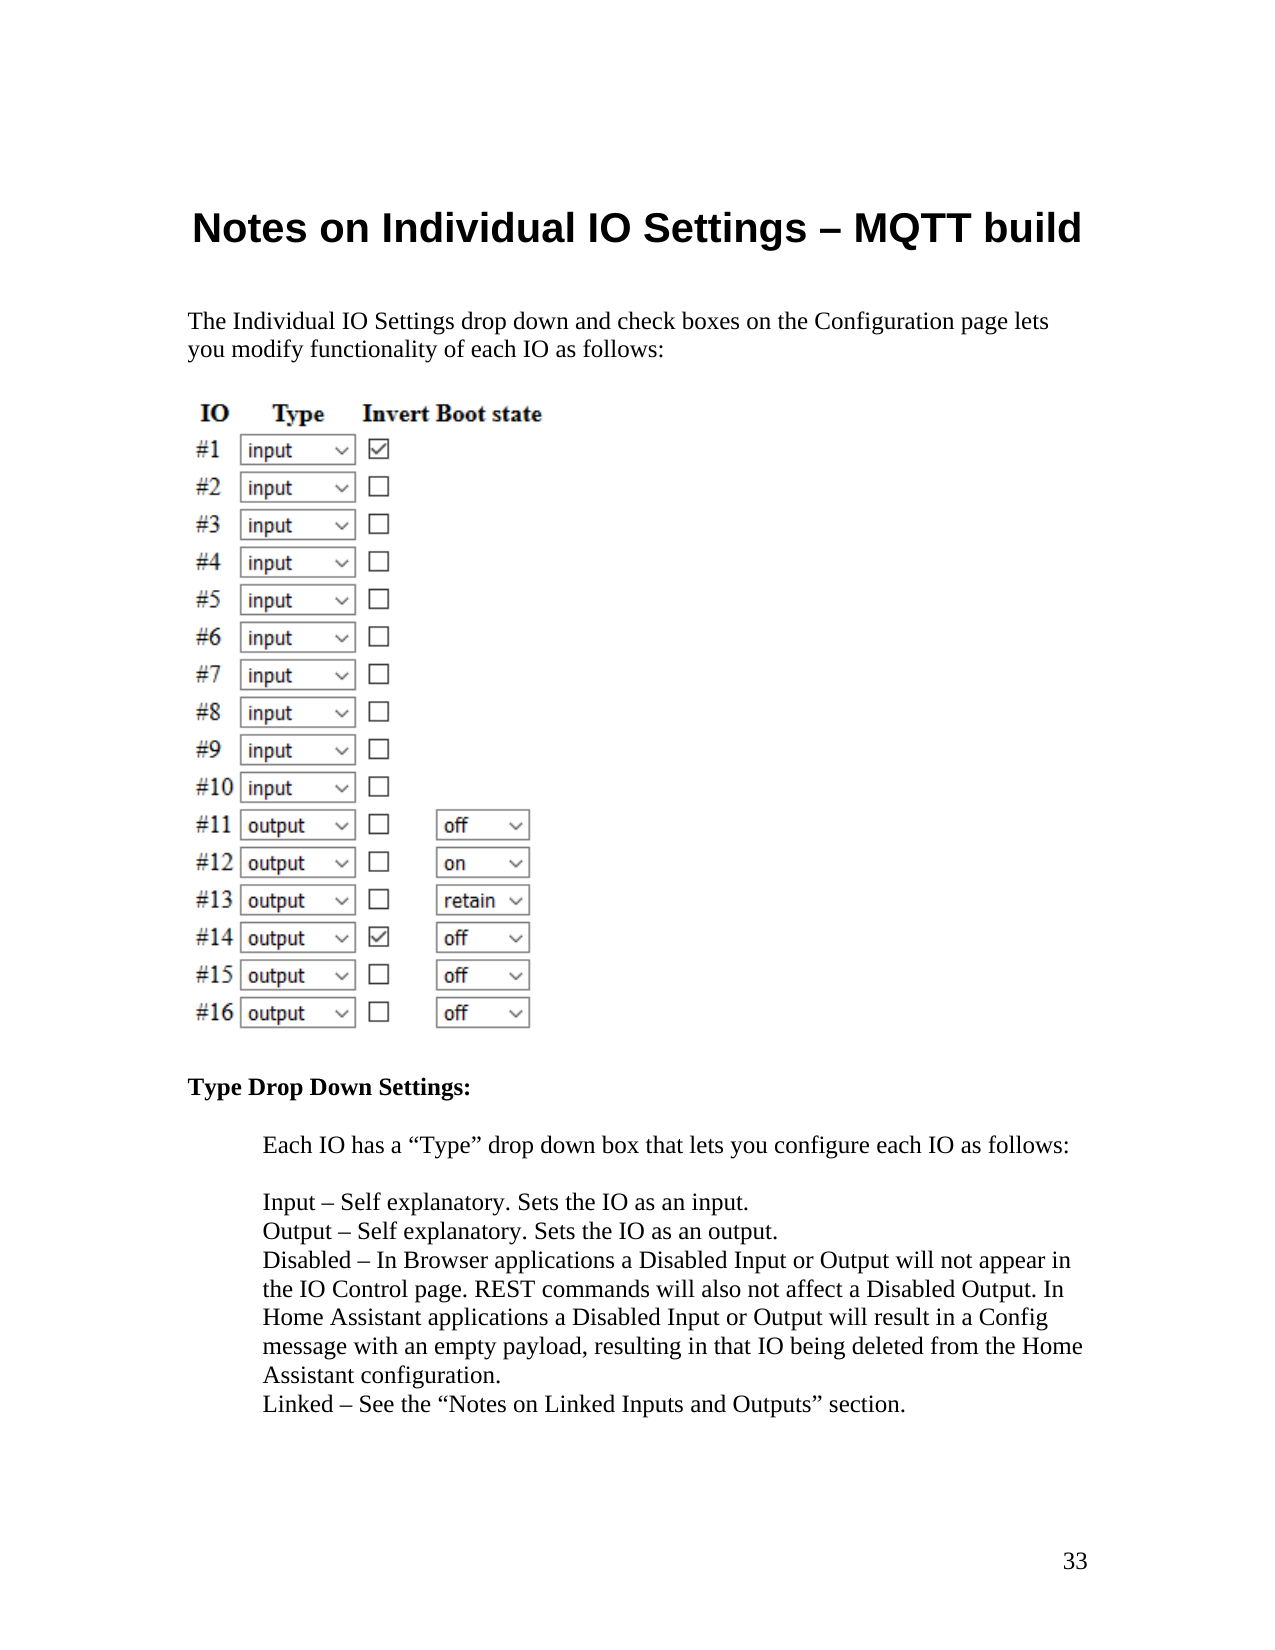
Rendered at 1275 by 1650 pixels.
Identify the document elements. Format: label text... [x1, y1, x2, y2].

text Input – Self explanatory. Sets the IO as an input. [262, 1187, 1087, 1216]
text The Individual IO Settings drop down and check boxes on the Configuration page lets you modify functionality of each IO as follows: [187, 306, 1087, 363]
text Type Drop Down Settings: [187, 1072, 1087, 1101]
text Each IO has a “Type” drop down box that lets you configure each IO as follows: [262, 1130, 1087, 1159]
text Disabled – In Browser applications a Disabled Input or Output will not appear in the IO Control page. REST commands will also not affect a Disabled Output. In Home Assistant applications a Disabled Input or Output will result in a Config message with an empty payload, resulting in that IO being deleted from the Home Assistant configuration. [262, 1245, 1087, 1389]
picture [187, 392, 546, 1044]
text Output – Self explanatory. Sets the IO as an output. [262, 1216, 1087, 1245]
subtitle Notes on Individual IO Settings – MQTT build [187, 204, 1087, 252]
text Linked – See the “Notes on Linked Inputs and Outputs” section. [262, 1389, 1087, 1417]
